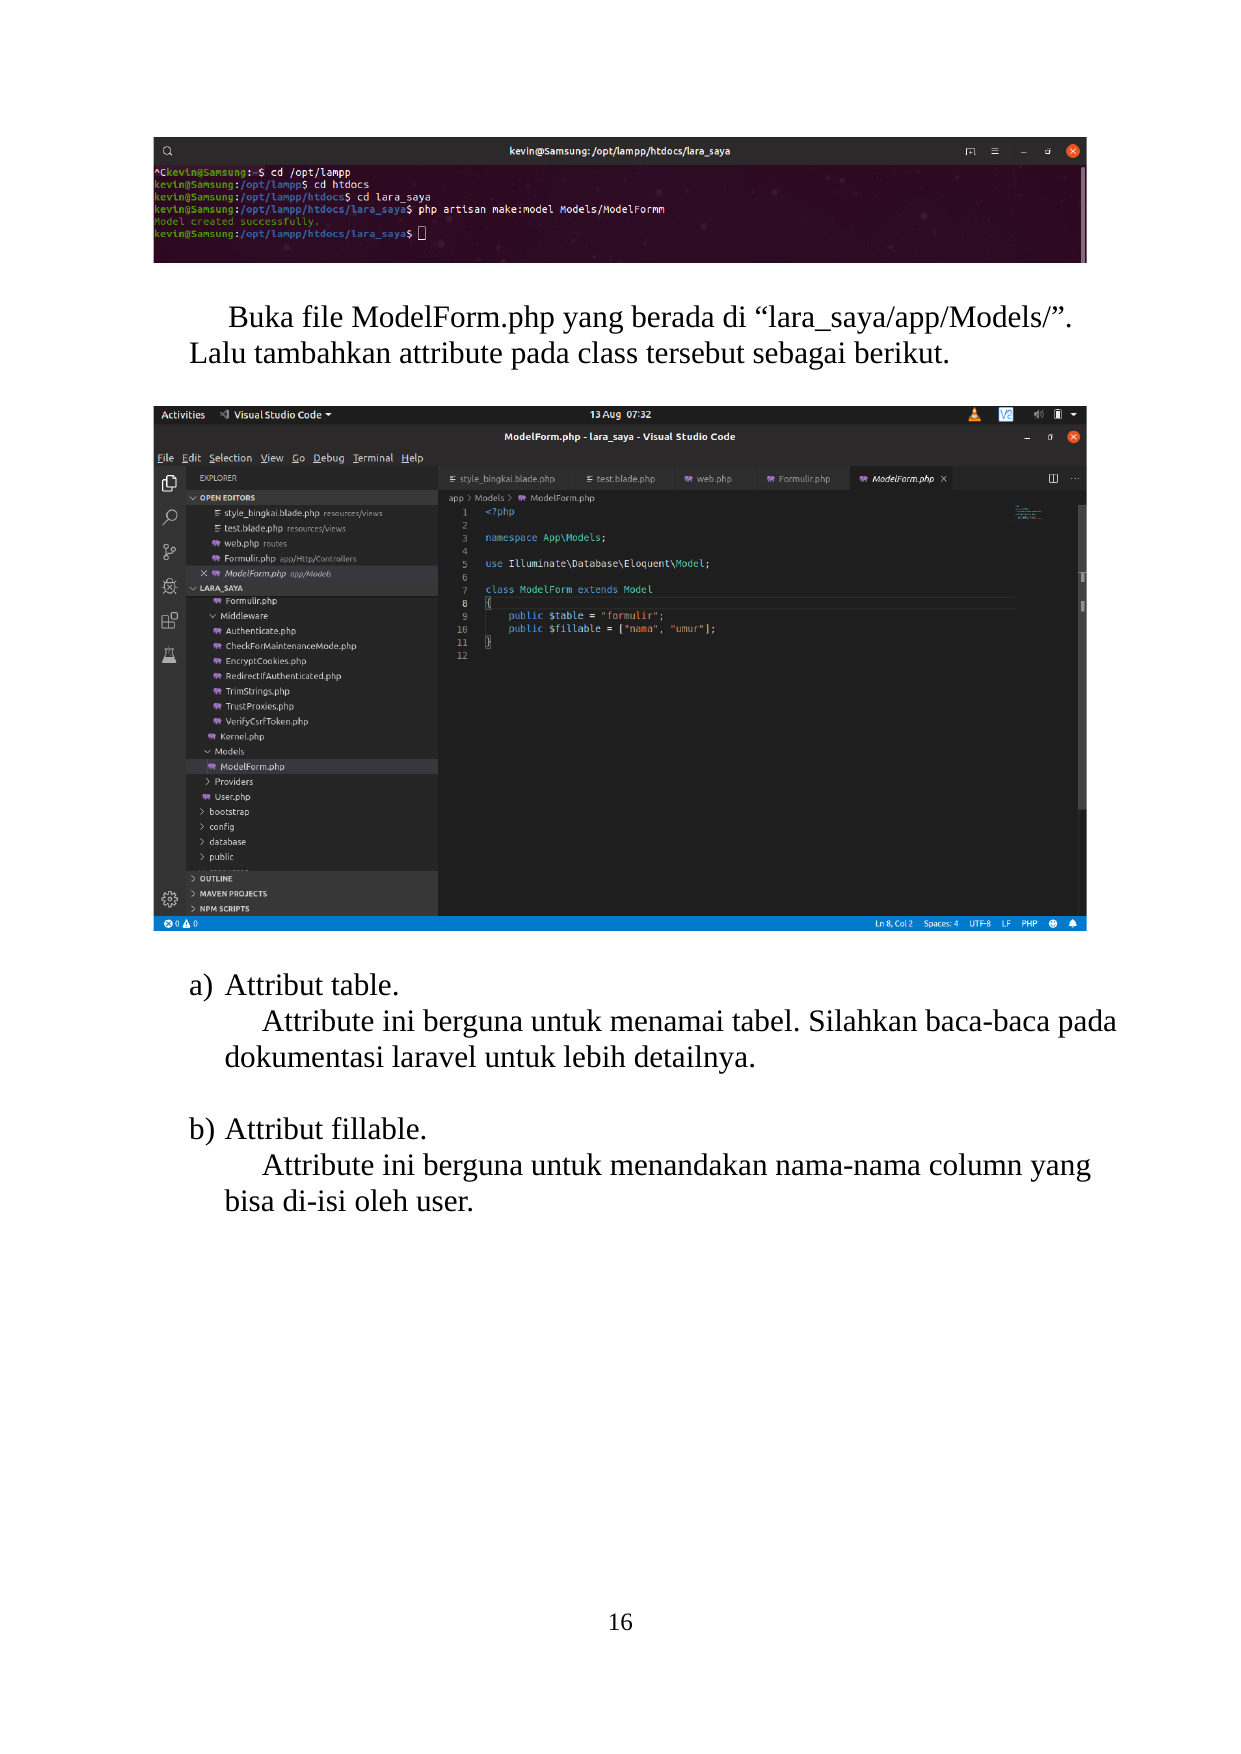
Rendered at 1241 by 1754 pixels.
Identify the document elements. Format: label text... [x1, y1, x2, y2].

list Attribute ini berguna untuk menandakan nama-nama column yang bisa di-isi oleh user. [224, 1146, 1122, 1218]
picture [153, 137, 1087, 186]
picture [153, 406, 1087, 931]
list Attribut fillable. [189, 1110, 1122, 1146]
text Buka file ModelForm.php yang berada di “lara_saya/app/Models/”. Lalu tambahkan attribute pada class tersebut sebagai berikut. [189, 298, 1122, 370]
list Attribute ini berguna untuk menamai tabel. Silahkan baca-baca pada dokumentasi laravel untuk lebih detailnya. [224, 1002, 1122, 1074]
list Attribut table. [189, 967, 1122, 1002]
